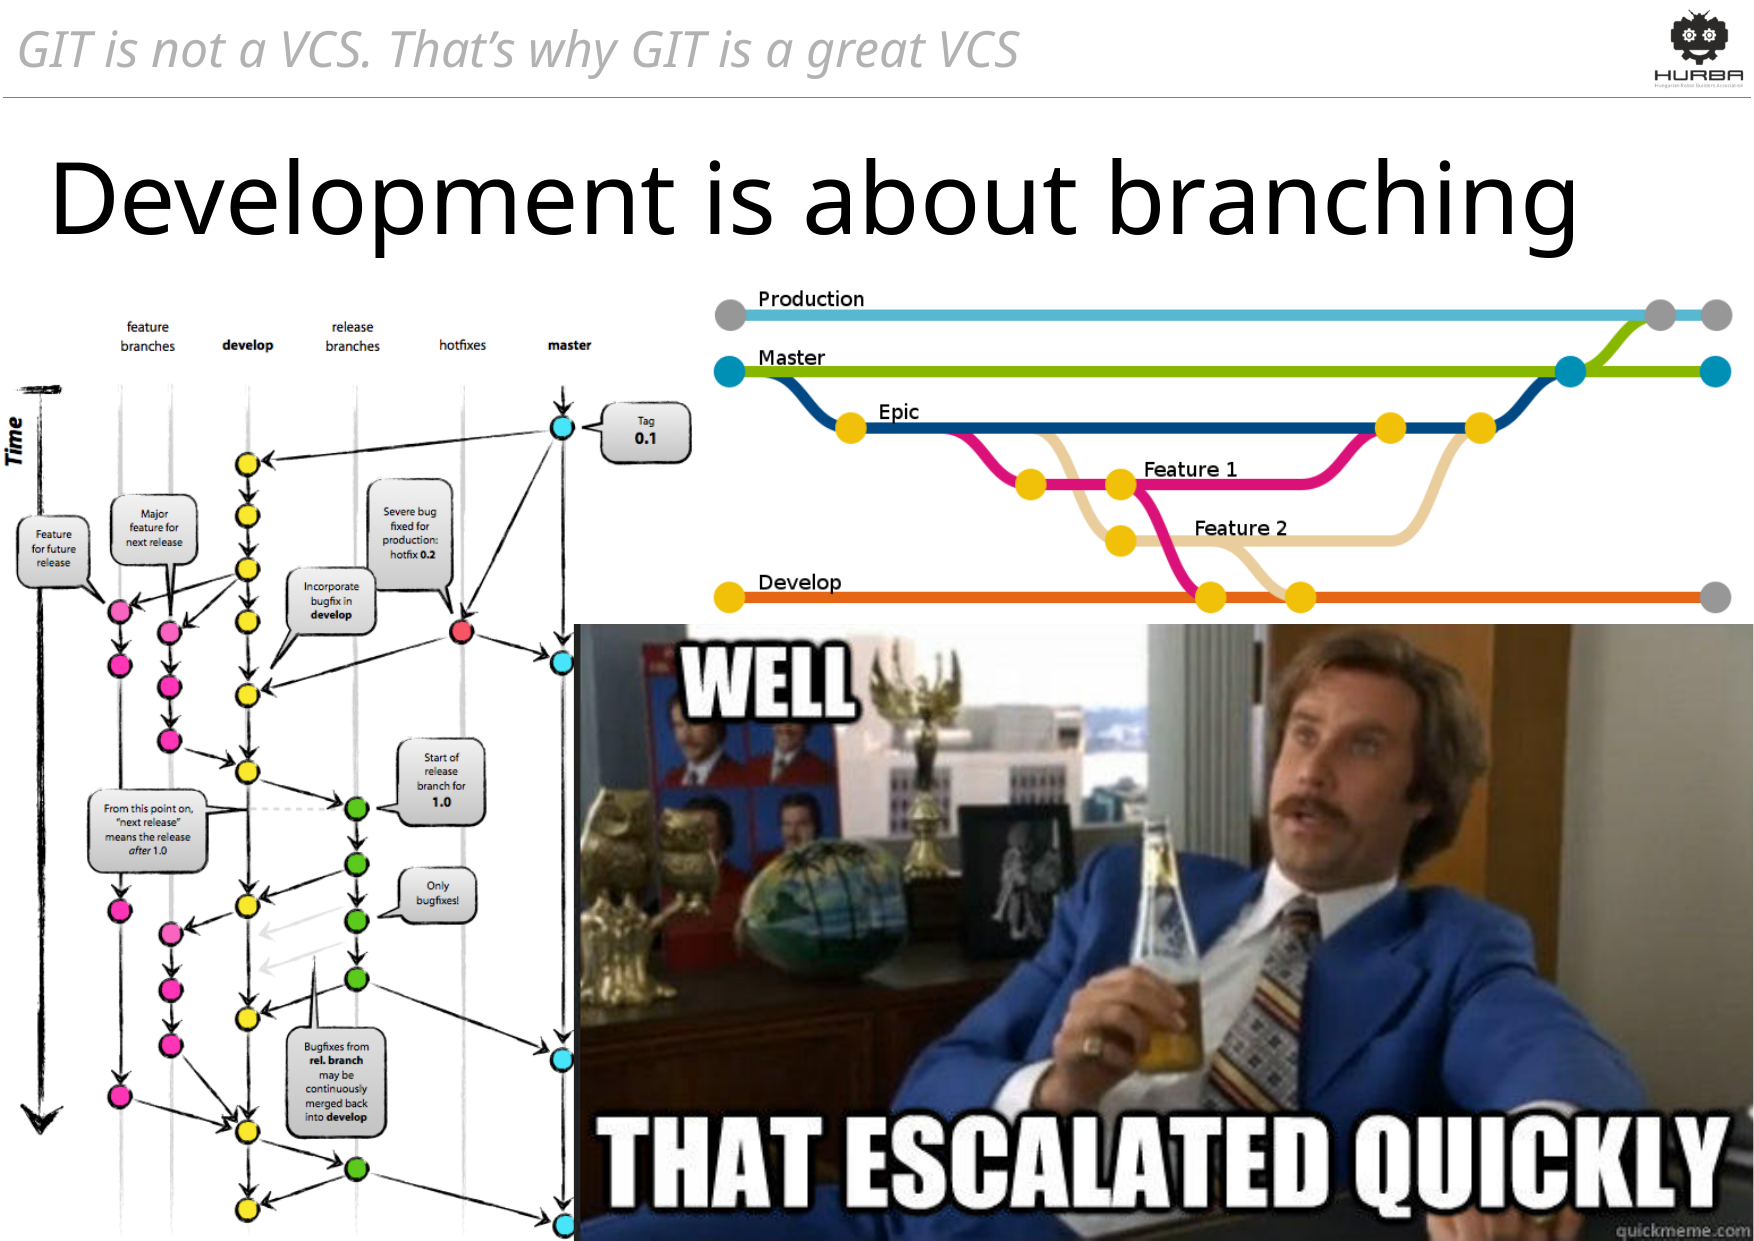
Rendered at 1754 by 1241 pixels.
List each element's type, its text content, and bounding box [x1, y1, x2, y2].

text Development is about branching [3, 127, 1751, 263]
picture [0, 279, 1754, 1241]
picture [1644, 3, 1754, 102]
